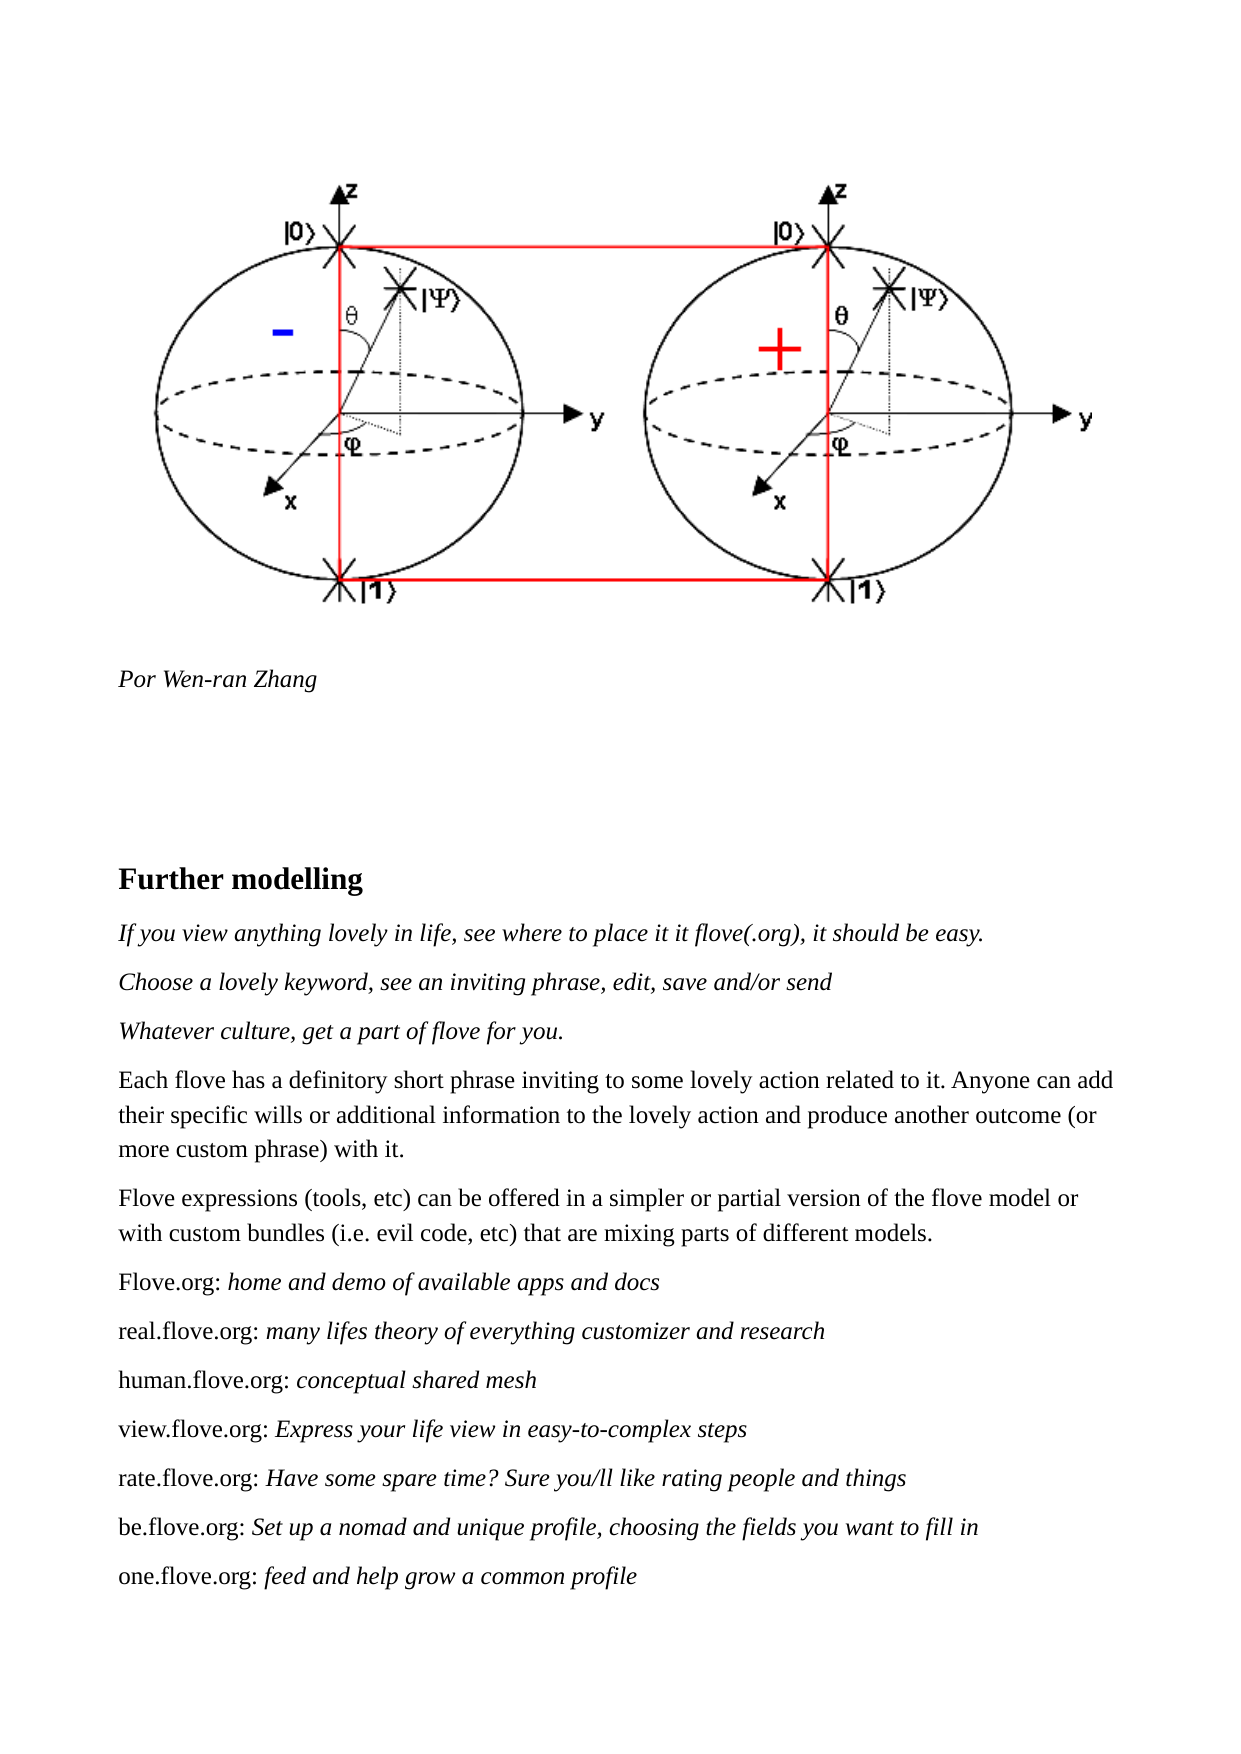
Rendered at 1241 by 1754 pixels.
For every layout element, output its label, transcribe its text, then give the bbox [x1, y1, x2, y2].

text Flove expressions (tools, etc) can be offered in a simpler or partial version of the flove model or with custom bundles (i.e. evil code, etc) that are mixing parts of different models. [118, 1183, 1122, 1247]
text Choose a lovely keyword, see an inviting phrase, edit, save and/or send [118, 967, 1122, 996]
text human.flove.org: conceptual shared mesh [118, 1365, 1122, 1394]
text Further modelling [118, 860, 1122, 896]
picture [148, 167, 1092, 610]
text Flove.org: home and demo of available apps and docs [118, 1267, 1122, 1296]
text Whatever culture, get a part of flove for you. [118, 1016, 1122, 1045]
text one.flove.org: feed and help grow a common profile [118, 1561, 1122, 1590]
text rate.flove.org: Have some spare time? Sure you/ll like rating people and things [118, 1463, 1122, 1492]
text Por Wen-ran Zhang [118, 664, 1122, 693]
text Each flove has a definitory short phrase inviting to some lovely action related to it. Anyone can add their specific wills or additional information to the lovely action and produce another outcome (or more custom phrase) with it. [118, 1065, 1122, 1163]
text If you view anything lovely in life, see where to place it it flove(.org), it should be easy. [118, 918, 1122, 947]
text view.flove.org: Express your life view in easy-to-complex steps [118, 1414, 1122, 1443]
text real.flove.org: many lifes theory of everything customizer and research [118, 1316, 1122, 1345]
text be.flove.org: Set up a nomad and unique profile, choosing the fields you want to fill in [118, 1512, 1122, 1541]
